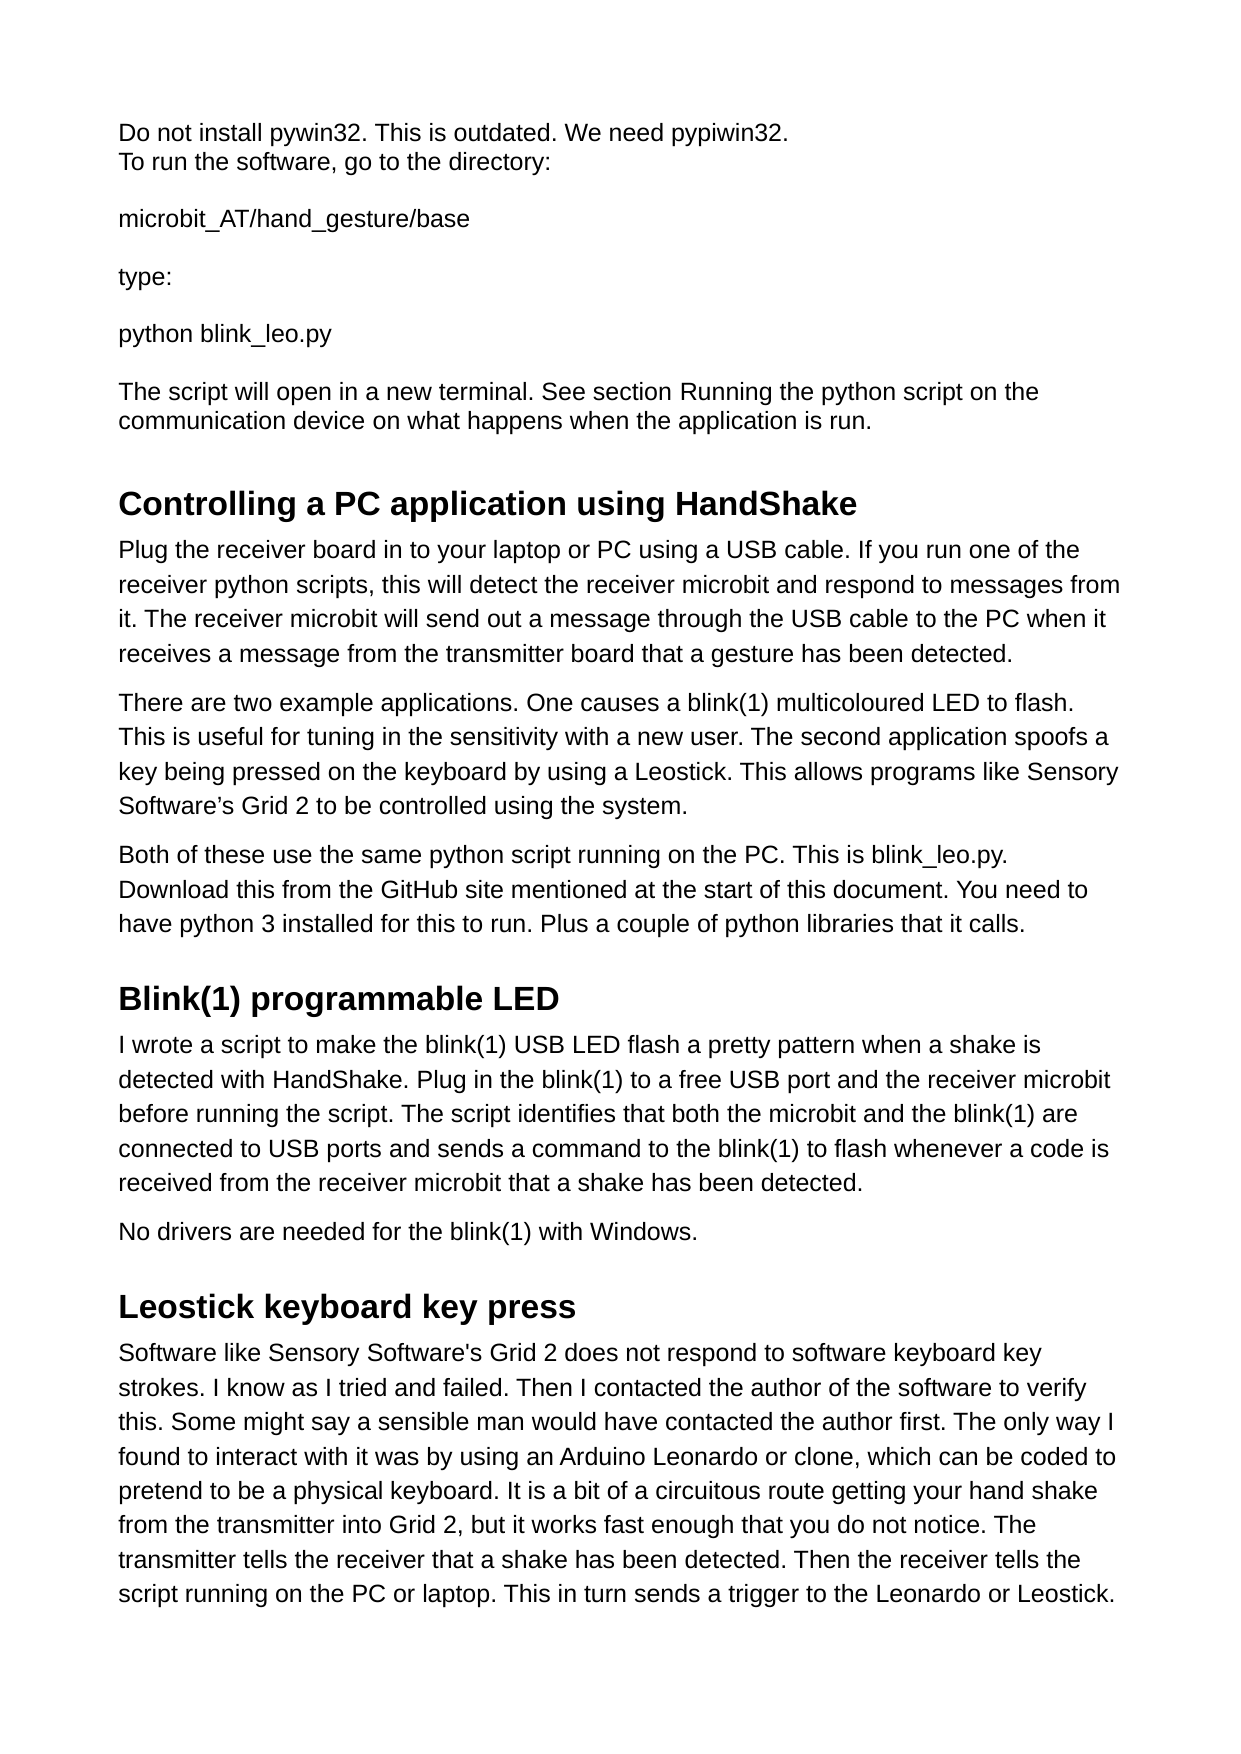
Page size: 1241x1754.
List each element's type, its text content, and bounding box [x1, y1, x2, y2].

subtitle Blink(1) programmable LED [118, 979, 1122, 1018]
text Both of these use the same python script running on the PC. This is blink_leo.py. Download this from the GitHub site mentioned at the start of this document. You need to have python 3 installed for this to run. Plus a couple of python libraries that it calls. [118, 840, 1122, 938]
text microbit_AT/hand_gesture/base [118, 204, 1122, 233]
text No drivers are needed for the blink(1) with Windows. [118, 1217, 1122, 1246]
text type: [118, 262, 1122, 291]
text To run the software, go to the directory: [118, 147, 1122, 176]
text Plug the receiver board in to your laptop or PC using a USB cable. If you run one of the receiver python scripts, this will detect the receiver microbit and respond to messages from it. The receiver microbit will send out a message through the USB cable to the PC when it receives a message from the transmitter board that a gesture has been detected. [118, 535, 1122, 667]
subtitle Leostick keyboard key press [118, 1287, 1122, 1326]
text I wrote a script to make the blink(1) USB LED flash a pretty pattern when a shake is detected with HandShake. Plug in the blink(1) to a free USB port and the receiver microbit before running the script. The script identifies that both the microbit and the blink(1) are connected to USB ports and sends a command to the blink(1) to flash whenever a code is received from the receiver microbit that a shake has been detected. [118, 1030, 1122, 1197]
text Software like Sensory Software's Grid 2 does not respond to software keyboard key strokes. I know as I tried and failed. Then I contacted the author of the software to verify this. Some might say a sensible man would have contacted the author first. The only way I found to interact with it was by using an Arduino Leonardo or clone, which can be coded to pretend to be a physical keyboard. It is a bit of a circuitous route getting your hand shake from the transmitter into Grid 2, but it works fast enough that you do not notice. The transmitter tells the receiver that a shake has been detected. Then the receiver tells the script running on the PC or laptop. This in turn sends a trigger to the Leonardo or Leostick. [118, 1338, 1122, 1608]
text Do not install pywin32. This is outdated. We need pypiwin32. [118, 118, 1122, 147]
text python blink_leo.py [118, 319, 1122, 348]
text There are two example applications. One causes a blink(1) multicoloured LED to flash. This is useful for tuning in the sensitivity with a new user. The second application spoofs a key being pressed on the keyboard by using a Leostick. This allows programs like Sensory Software’s Grid 2 to be controlled using the system. [118, 688, 1122, 820]
text The script will open in a new terminal. See section Running the python script on the communication device on what happens when the application is run. [118, 377, 1122, 434]
subtitle Controlling a PC application using HandShake [118, 484, 1122, 523]
